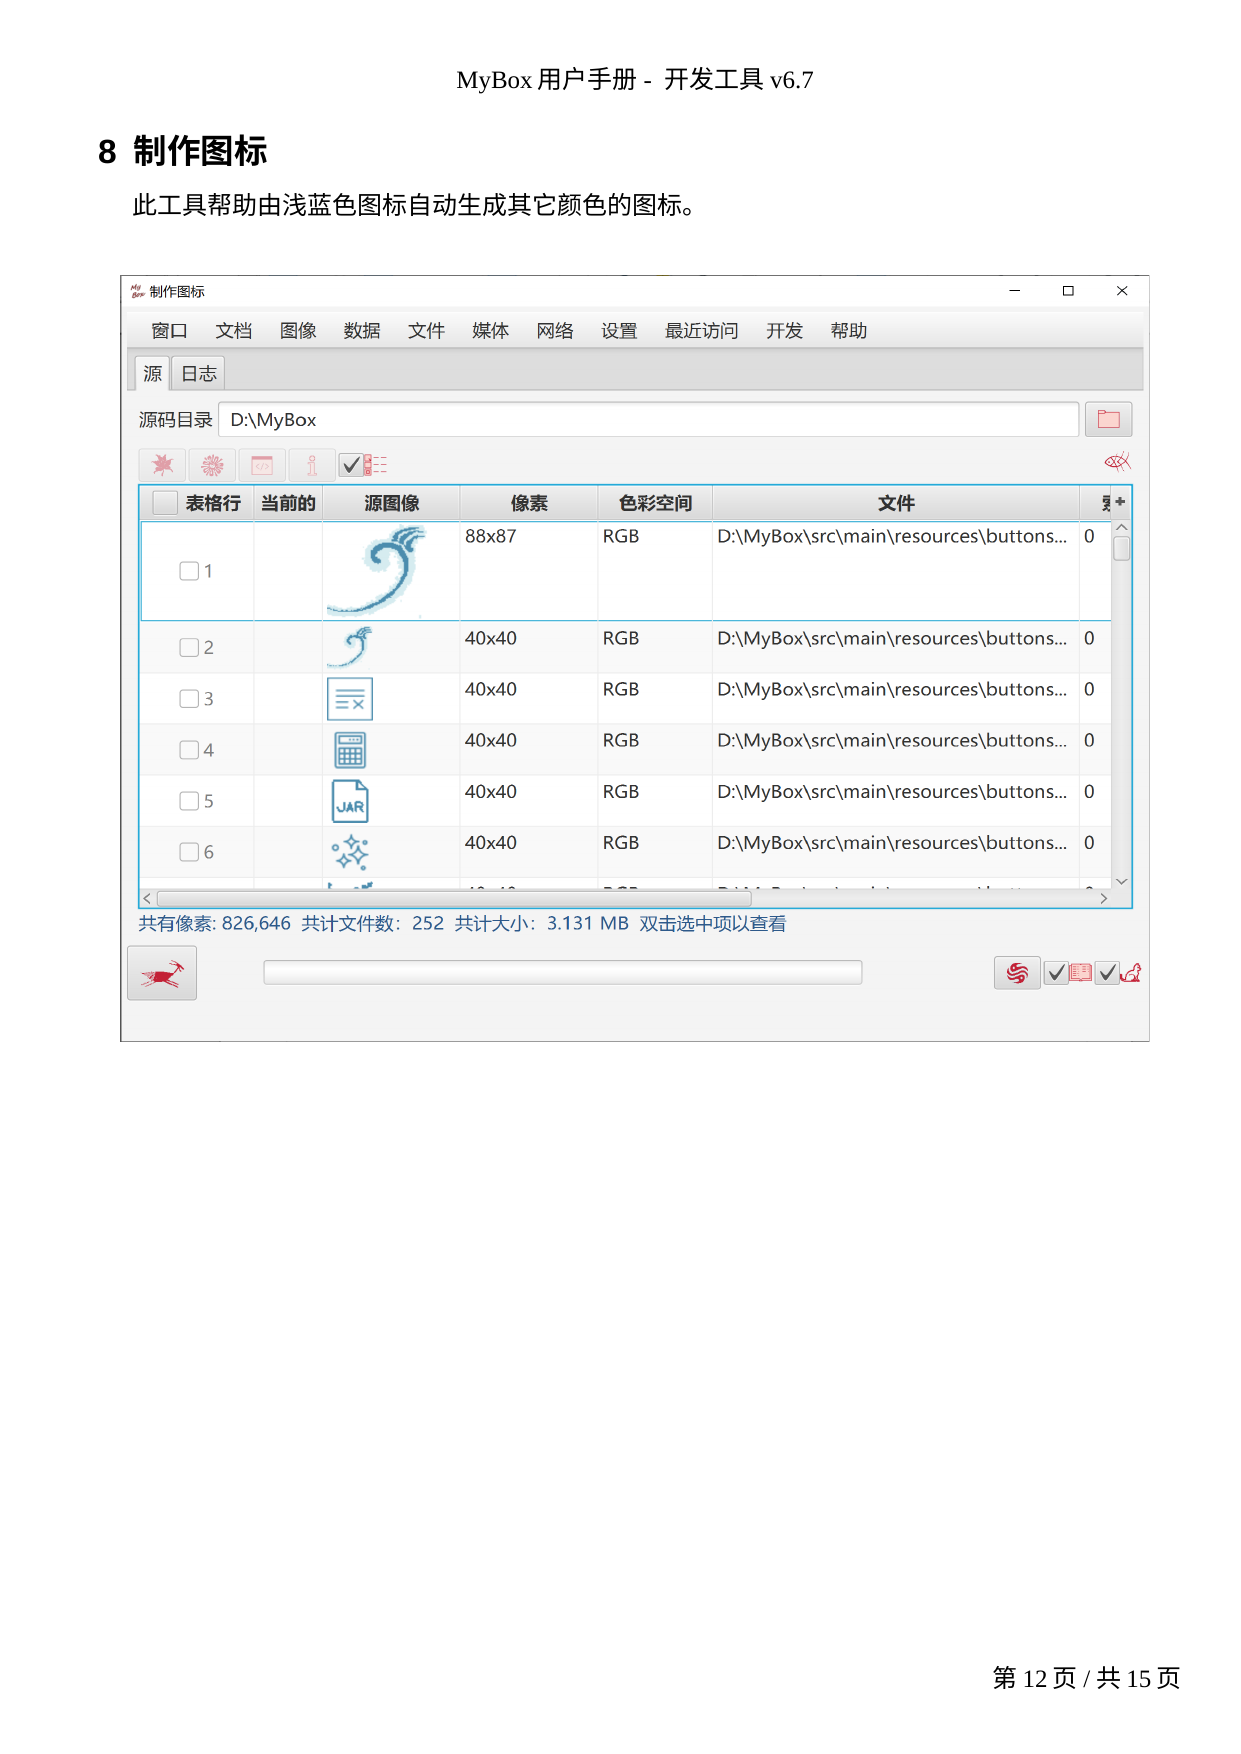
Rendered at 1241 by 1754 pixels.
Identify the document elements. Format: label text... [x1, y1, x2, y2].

picture [120, 275, 1150, 1042]
subtitle 制作图标 [88, 125, 1181, 173]
text 此工具帮助由浅蓝色图标自动生成其它颜色的图标。 [88, 186, 1181, 222]
